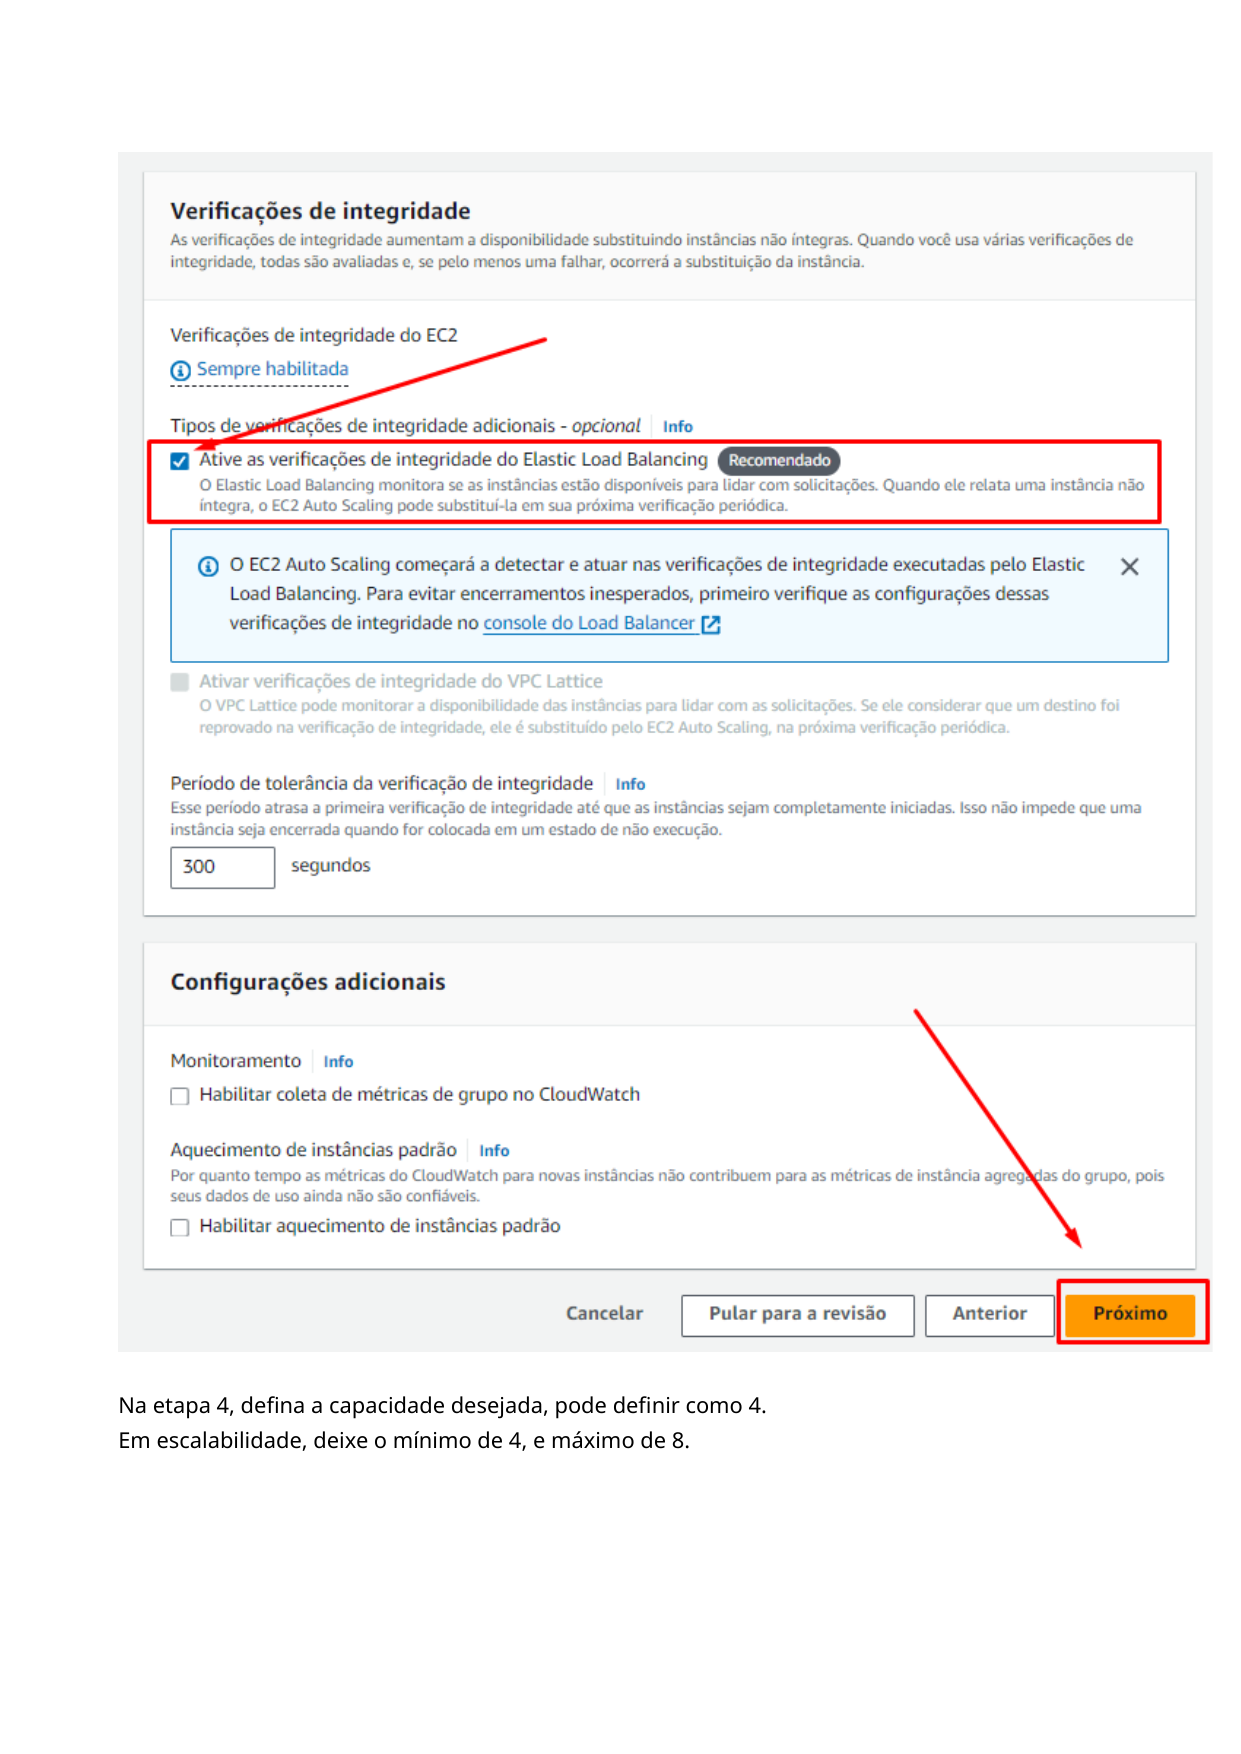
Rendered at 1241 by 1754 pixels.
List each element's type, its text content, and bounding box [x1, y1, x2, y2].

text Na etapa 4, defina a capacidade desejada, pode definir como 4. [118, 1391, 1122, 1420]
picture [118, 152, 1213, 1352]
text Em escalabilidade, deixe o mínimo de 4, e máximo de 8. [118, 1425, 1122, 1454]
